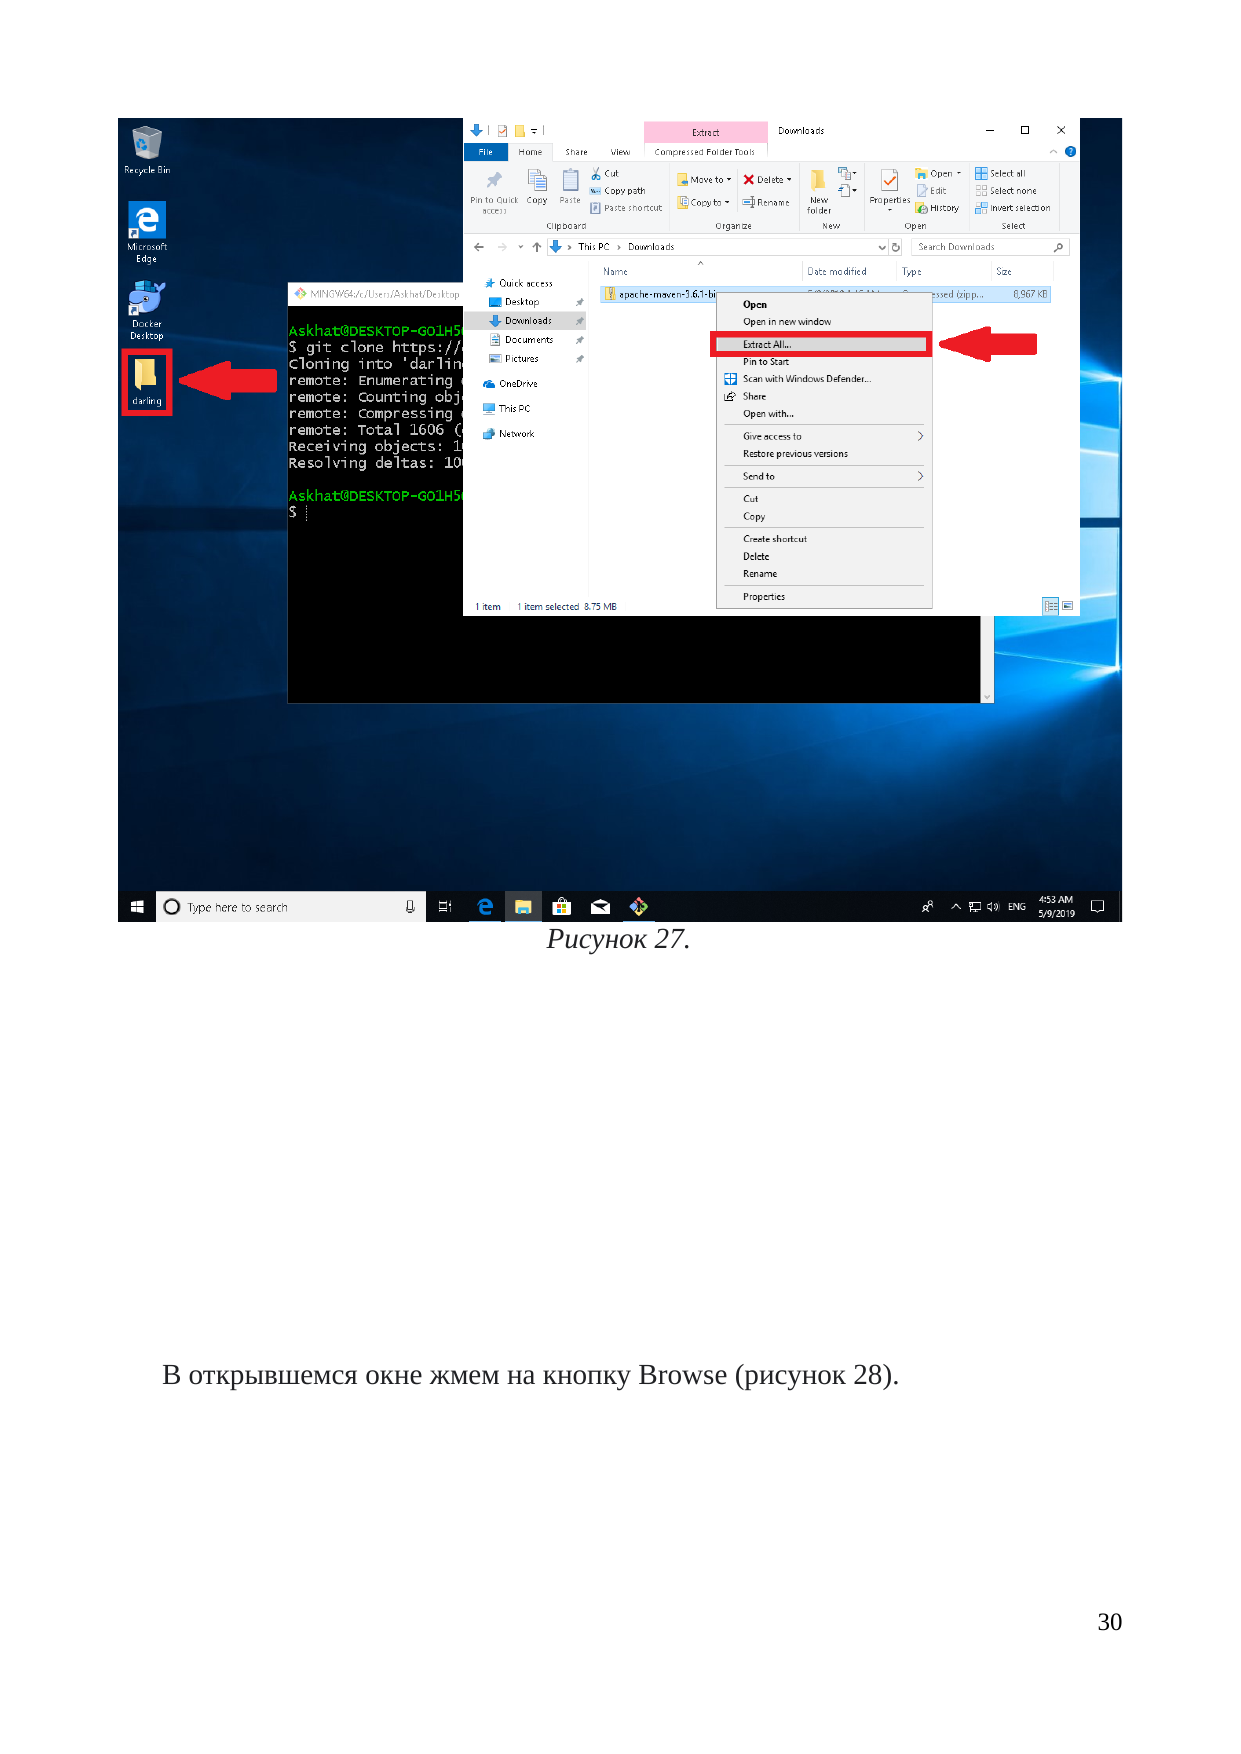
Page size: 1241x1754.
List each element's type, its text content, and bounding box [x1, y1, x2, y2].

text Рисунок 27. [118, 922, 1122, 955]
picture [118, 118, 1123, 922]
text В открывшемся окне жмем на кнопку Browse (рисунок 28). [118, 1357, 1122, 1391]
